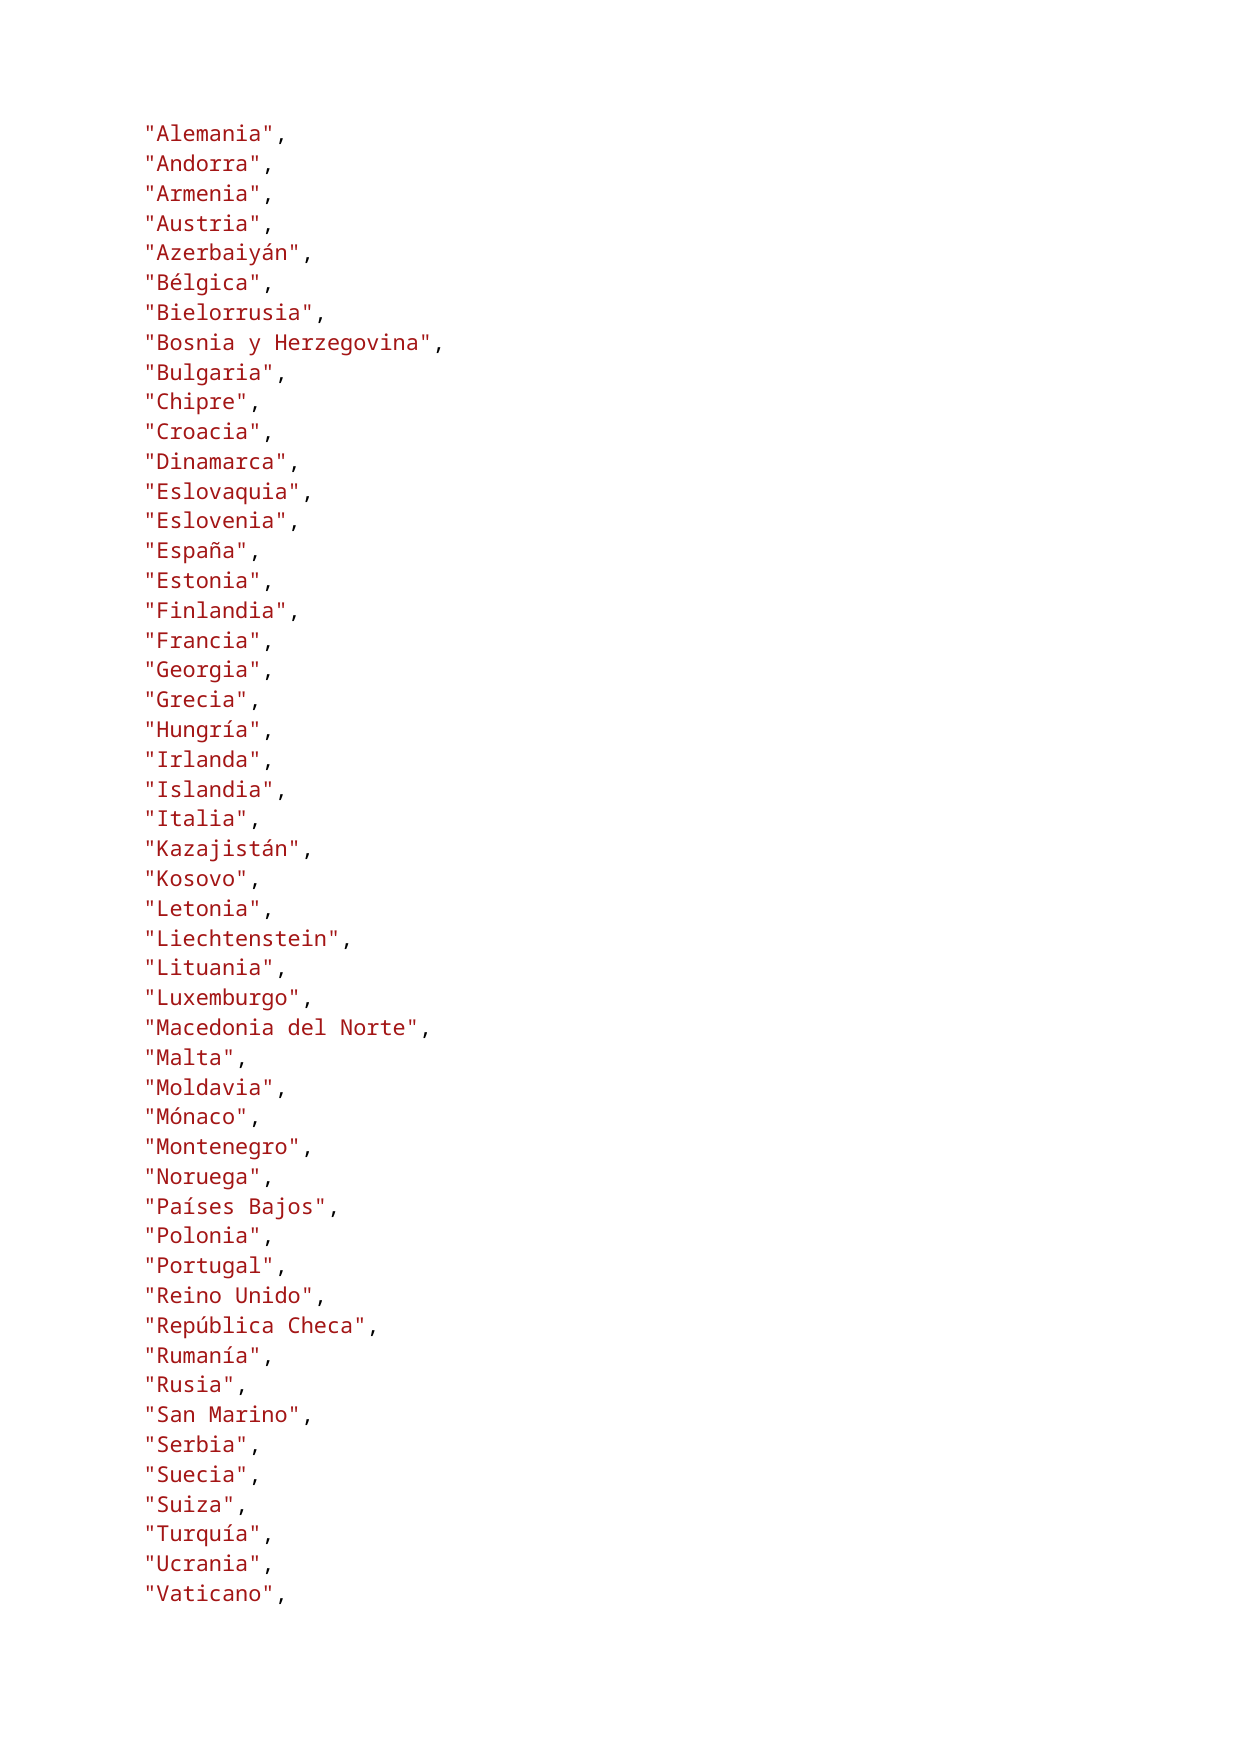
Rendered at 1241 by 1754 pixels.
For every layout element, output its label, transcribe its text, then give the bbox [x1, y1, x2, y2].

text "Austria", [118, 207, 1122, 237]
text "Ucrania", [118, 1548, 1122, 1578]
text "Moldavia", [118, 1071, 1122, 1101]
text "Malta", [118, 1042, 1122, 1071]
text "Kosovo", [118, 863, 1122, 893]
text "Eslovaquia", [118, 476, 1122, 505]
text "Alemania", [118, 118, 1122, 148]
text "Azerbaiyán", [118, 237, 1122, 267]
text "Vaticano", [118, 1578, 1122, 1608]
text "Luxemburgo", [118, 982, 1122, 1012]
text "Dinamarca", [118, 446, 1122, 476]
text "San Marino", [118, 1399, 1122, 1429]
text "Macedonia del Norte", [118, 1012, 1122, 1042]
text "Noruega", [118, 1161, 1122, 1191]
text "Letonia", [118, 893, 1122, 922]
text "Hungría", [118, 714, 1122, 744]
text "España", [118, 535, 1122, 565]
text "Italia", [118, 803, 1122, 833]
text "Rumanía", [118, 1339, 1122, 1369]
text "Países Bajos", [118, 1191, 1122, 1220]
text "Estonia", [118, 565, 1122, 595]
text "Irlanda", [118, 744, 1122, 773]
text "Georgia", [118, 654, 1122, 684]
text "Chipre", [118, 386, 1122, 416]
text "Reino Unido", [118, 1280, 1122, 1310]
text "Turquía", [118, 1518, 1122, 1548]
text "Kazajistán", [118, 833, 1122, 863]
text "Serbia", [118, 1429, 1122, 1459]
text "Bélgica", [118, 267, 1122, 297]
text "Lituania", [118, 952, 1122, 982]
text "Bosnia y Herzegovina", [118, 327, 1122, 356]
text "Liechtenstein", [118, 922, 1122, 952]
text "Montenegro", [118, 1131, 1122, 1161]
text "Suiza", [118, 1488, 1122, 1518]
text "Bulgaria", [118, 356, 1122, 386]
text "Mónaco", [118, 1101, 1122, 1131]
text "Eslovenia", [118, 505, 1122, 535]
text "Polonia", [118, 1220, 1122, 1250]
text "Portugal", [118, 1250, 1122, 1280]
text "Andorra", [118, 148, 1122, 178]
text "República Checa", [118, 1310, 1122, 1339]
text "Rusia", [118, 1369, 1122, 1399]
text "Francia", [118, 624, 1122, 654]
text "Bielorrusia", [118, 297, 1122, 327]
text "Finlandia", [118, 595, 1122, 624]
text "Croacia", [118, 416, 1122, 446]
text "Islandia", [118, 773, 1122, 803]
text "Armenia", [118, 178, 1122, 207]
text "Suecia", [118, 1459, 1122, 1488]
text "Grecia", [118, 684, 1122, 714]
